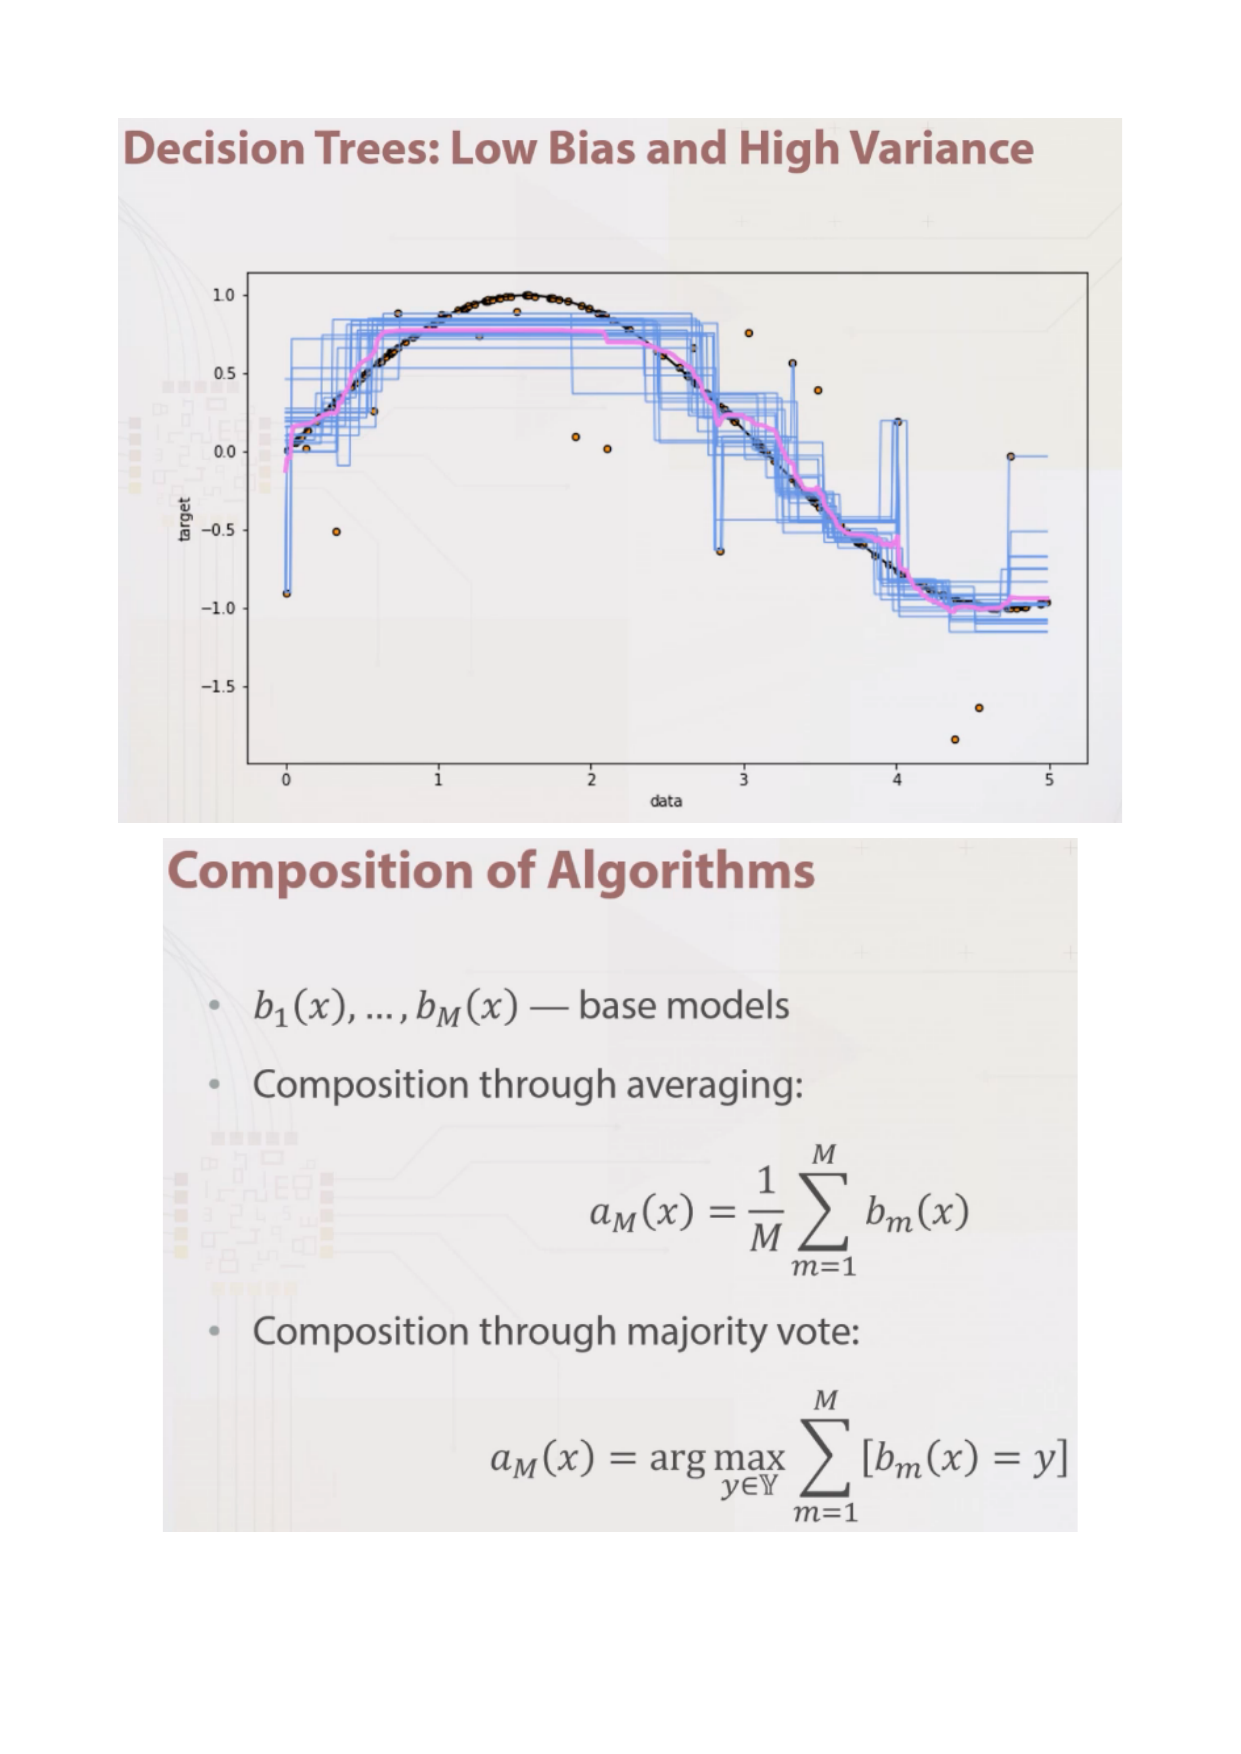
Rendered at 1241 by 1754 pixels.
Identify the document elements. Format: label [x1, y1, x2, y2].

picture [118, 118, 1123, 823]
picture [162, 838, 1078, 1532]
